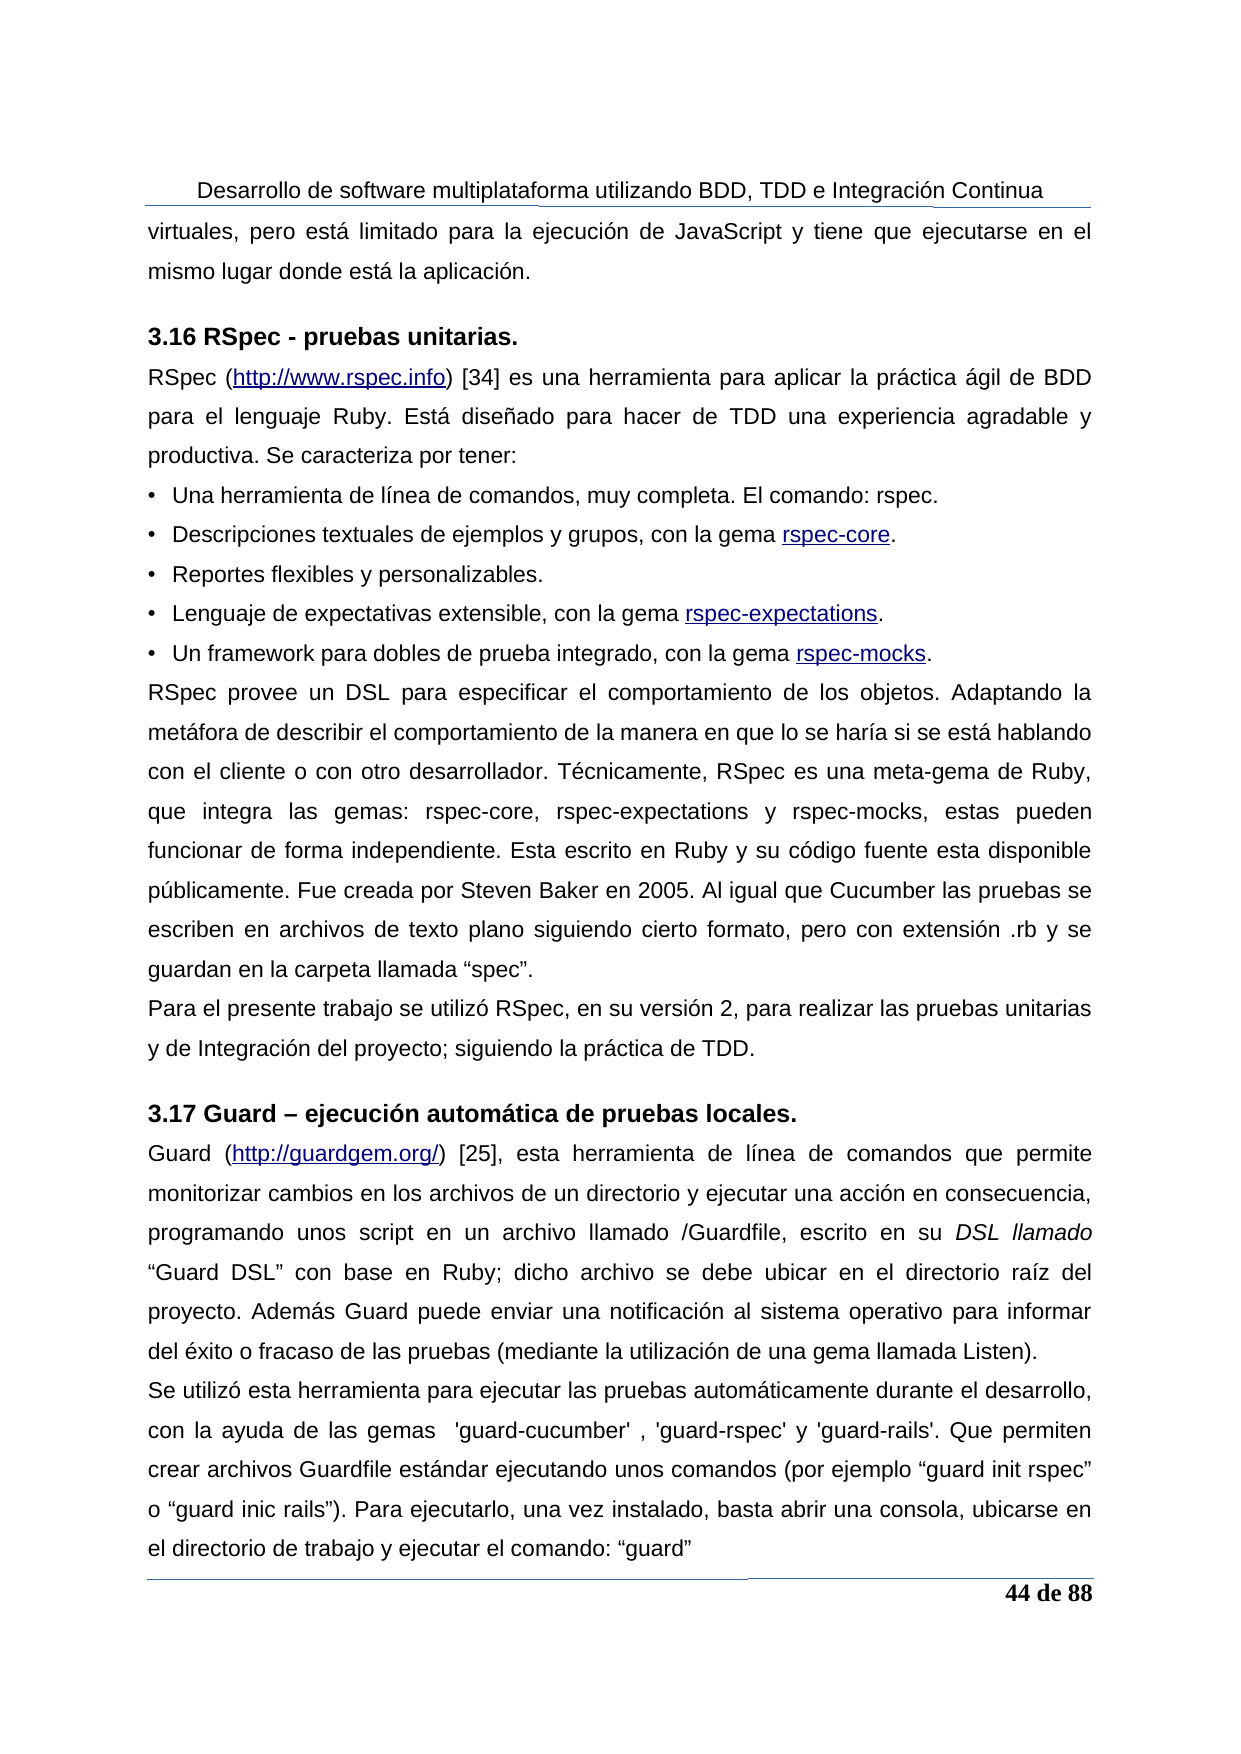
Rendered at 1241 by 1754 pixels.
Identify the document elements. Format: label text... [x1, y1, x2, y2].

list Una herramienta de línea de comandos, muy completa. El comando: rspec. [148, 482, 1093, 508]
text Guard (http://guardgem.org/) [25], esta herramienta de línea de comandos que permite monitorizar cambios en los archivos de un directorio y ejecutar una acción en consecuencia, programando unos script en un archivo llamado /Guardfile, escrito en su DSL llamado “Guard DSL” con base en Ruby; dicho archivo se debe ubicar en el directorio raíz del proyecto. Además Guard puede enviar una notificación al sistema operativo para informar del éxito o fracaso de las pruebas (mediante la utilización de una gema llamada Listen). [148, 1140, 1093, 1364]
list Descripciones textuales de ejemplos y grupos, con la gema rspec-core. [148, 521, 1093, 548]
subtitle 3.16 RSpec - pruebas unitarias. [148, 322, 1093, 351]
text RSpec (http://www.rspec.info) [34] es una herramienta para aplicar la práctica ágil de BDD para el lenguaje Ruby. Está diseñado para hacer de TDD una experiencia agradable y productiva. Se caracteriza por tener: [148, 363, 1093, 469]
subtitle 3.17 Guard – ejecución automática de pruebas locales. [148, 1099, 1093, 1128]
text Para el presente trabajo se utilizó RSpec, en su versión 2, para realizar las pruebas unitarias y de Integración del proyecto; siguiendo la práctica de TDD. [148, 995, 1093, 1061]
text Se utilizó esta herramienta para ejecutar las pruebas automáticamente durante el desarrollo, con la ayuda de las gemas 'guard-cucumber' , 'guard-rspec' y 'guard-rails'. Que permiten crear archivos Guardfile estándar ejecutando unos comandos (por ejemplo “guard init rspec” o “guard inic rails”). Para ejecutarlo, una vez instalado, basta abrir una consola, ubicarse en el directorio de trabajo y ejecutar el comando: “guard” [148, 1377, 1093, 1562]
text virtuales, pero está limitado para la ejecución de JavaScript y tiene que ejecutarse en el mismo lugar donde está la aplicación. [148, 218, 1093, 284]
list Reportes flexibles y personalizables. [148, 561, 1093, 587]
list Lenguaje de expectativas extensible, con la gema rspec-expectations. [148, 600, 1093, 627]
list Un framework para dobles de prueba integrado, con la gema rspec-mocks. [148, 640, 1093, 666]
text RSpec provee un DSL para especificar el comportamiento de los objetos. Adaptando la metáfora de describir el comportamiento de la manera en que lo se haría si se está hablando con el cliente o con otro desarrollador. Técnicamente, RSpec es una meta-gema de Ruby, que integra las gemas: rspec-core, rspec-expectations y rspec-mocks, estas pueden funcionar de forma independiente. Esta escrito en Ruby y su código fuente esta disponible públicamente. Fue creada por Steven Baker en 2005. Al igual que Cucumber las pruebas se escriben en archivos de texto plano siguiendo cierto formato, pero con extensión .rb y se guardan en la carpeta llamada “spec”. [148, 679, 1093, 982]
